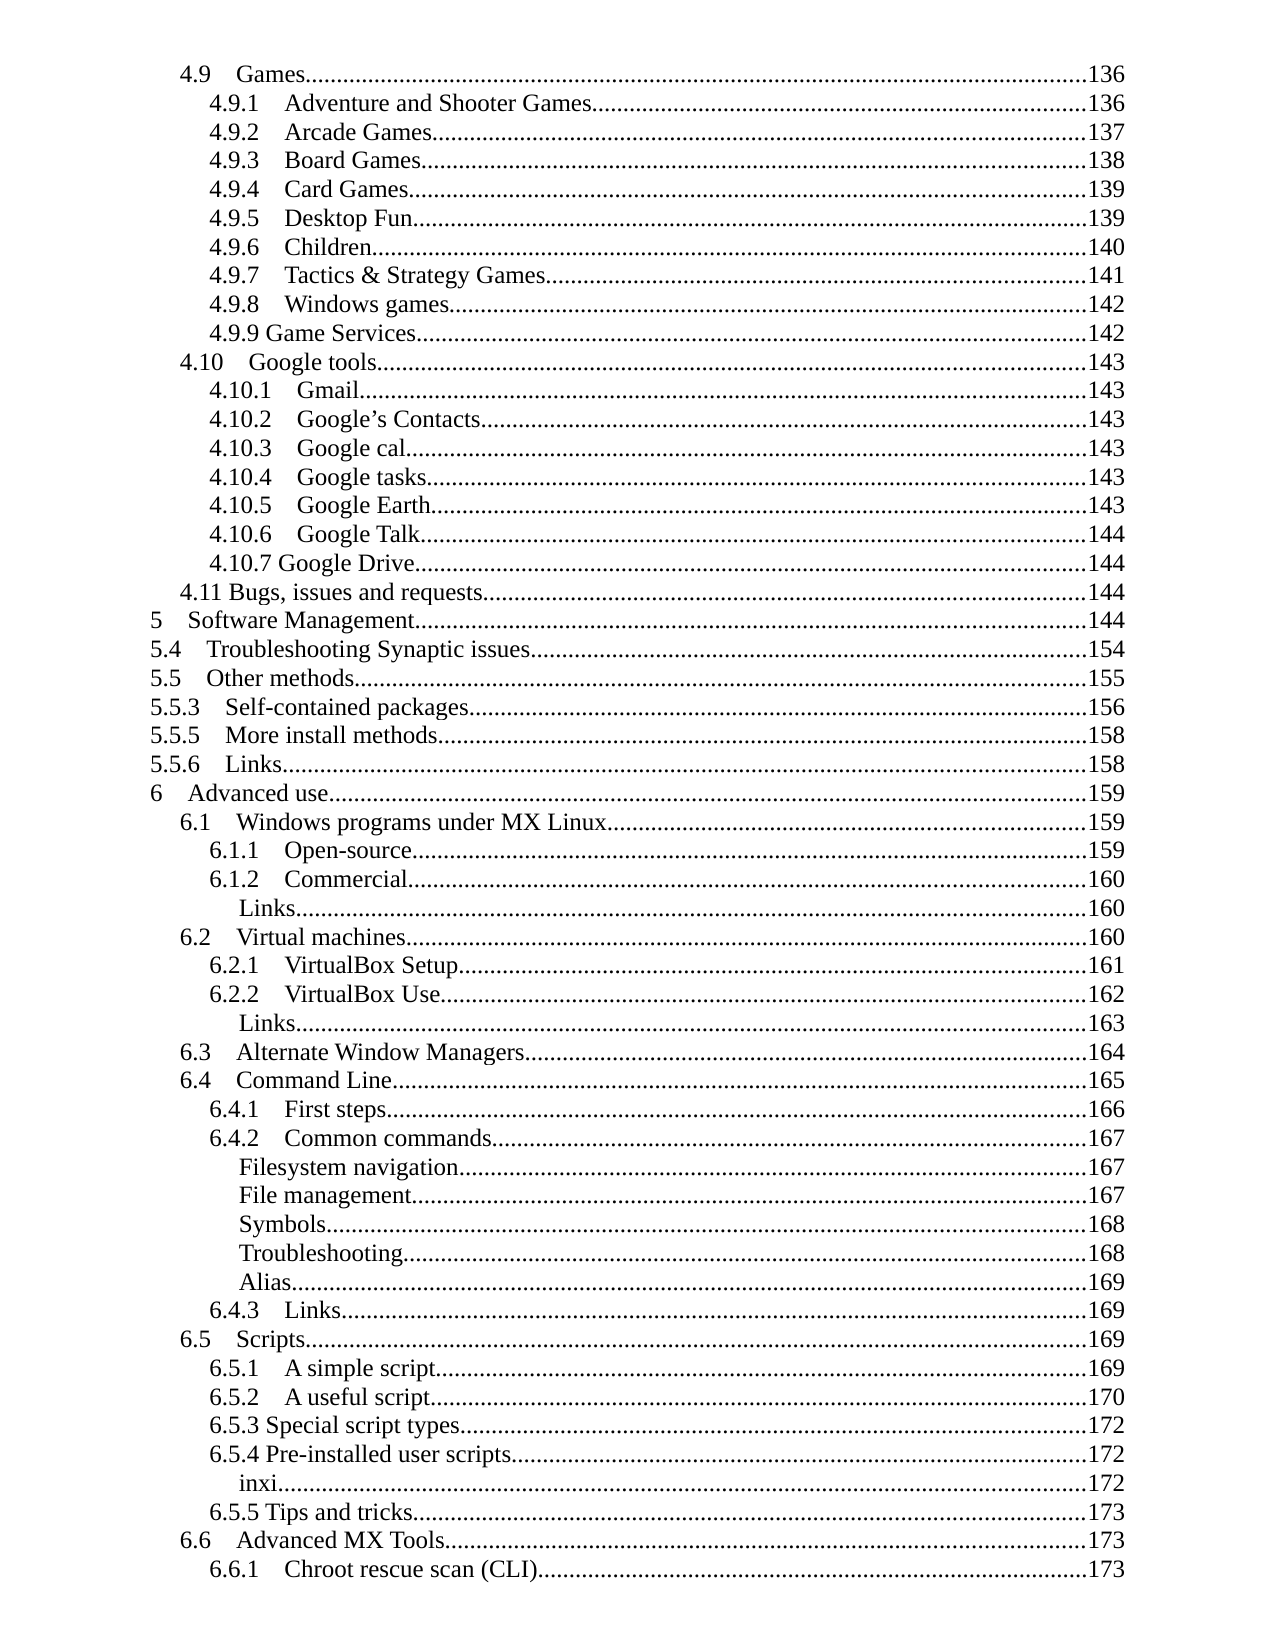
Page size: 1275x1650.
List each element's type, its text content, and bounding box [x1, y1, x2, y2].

text 4.9.3 Board Games 138 [209, 145, 1125, 174]
text Links 160 [238, 893, 1125, 922]
text 6.4.1 First steps 166 [209, 1094, 1125, 1123]
text 4.10.5 Google Earth 143 [209, 490, 1125, 519]
text inxi 172 [238, 1468, 1125, 1497]
text 6.1.1 Open-source 159 [209, 835, 1125, 864]
text 4.10.4 Google tasks 143 [209, 462, 1125, 490]
text 4.9.4 Card Games 139 [209, 174, 1125, 203]
text Symbols 168 [238, 1209, 1125, 1238]
text 4.9.8 Windows games 142 [209, 289, 1125, 318]
text Troubleshooting 168 [238, 1238, 1125, 1267]
text 4.10.7 Google Drive 144 [209, 548, 1125, 577]
text 6.5.2 A useful script 170 [209, 1382, 1125, 1410]
text Links 163 [238, 1008, 1125, 1037]
text 4.9.7 Tactics & Strategy Games 141 [209, 260, 1125, 289]
text Alias 169 [238, 1267, 1125, 1295]
text 4.9.9 Game Services 142 [209, 318, 1125, 347]
text 4.9.5 Desktop Fun 139 [209, 203, 1125, 232]
text 4.10.6 Google Talk 144 [209, 519, 1125, 548]
text 6.5.4 Pre-installed user scripts 172 [209, 1439, 1125, 1468]
text 4.10.2 Google’s Contacts 143 [209, 404, 1125, 433]
text 6.5.1 A simple script 169 [209, 1353, 1125, 1382]
text 6.4.2 Common commands 167 [209, 1123, 1125, 1152]
text 6.4.3 Links 169 [209, 1295, 1125, 1324]
text 4.9.6 Children 140 [209, 232, 1125, 260]
text 6.6.1 Chroot rescue scan (CLI) 173 [209, 1554, 1125, 1583]
text 6.2.2 VirtualBox Use 162 [209, 979, 1125, 1008]
text 6.5.5 Tips and tricks 173 [209, 1497, 1125, 1525]
text 6.2.1 VirtualBox Setup 161 [209, 950, 1125, 979]
text 4.10.3 Google cal 143 [209, 433, 1125, 462]
text File management 167 [238, 1180, 1125, 1209]
text 6.5.3 Special script types 172 [209, 1410, 1125, 1439]
text 4.9.1 Adventure and Shooter Games 136 [209, 88, 1125, 117]
text 4.9.2 Arcade Games 137 [209, 117, 1125, 145]
text 4.10.1 Gmail 143 [209, 375, 1125, 404]
text 6.1.2 Commercial 160 [209, 864, 1125, 893]
text Filesystem navigation 167 [238, 1152, 1125, 1180]
